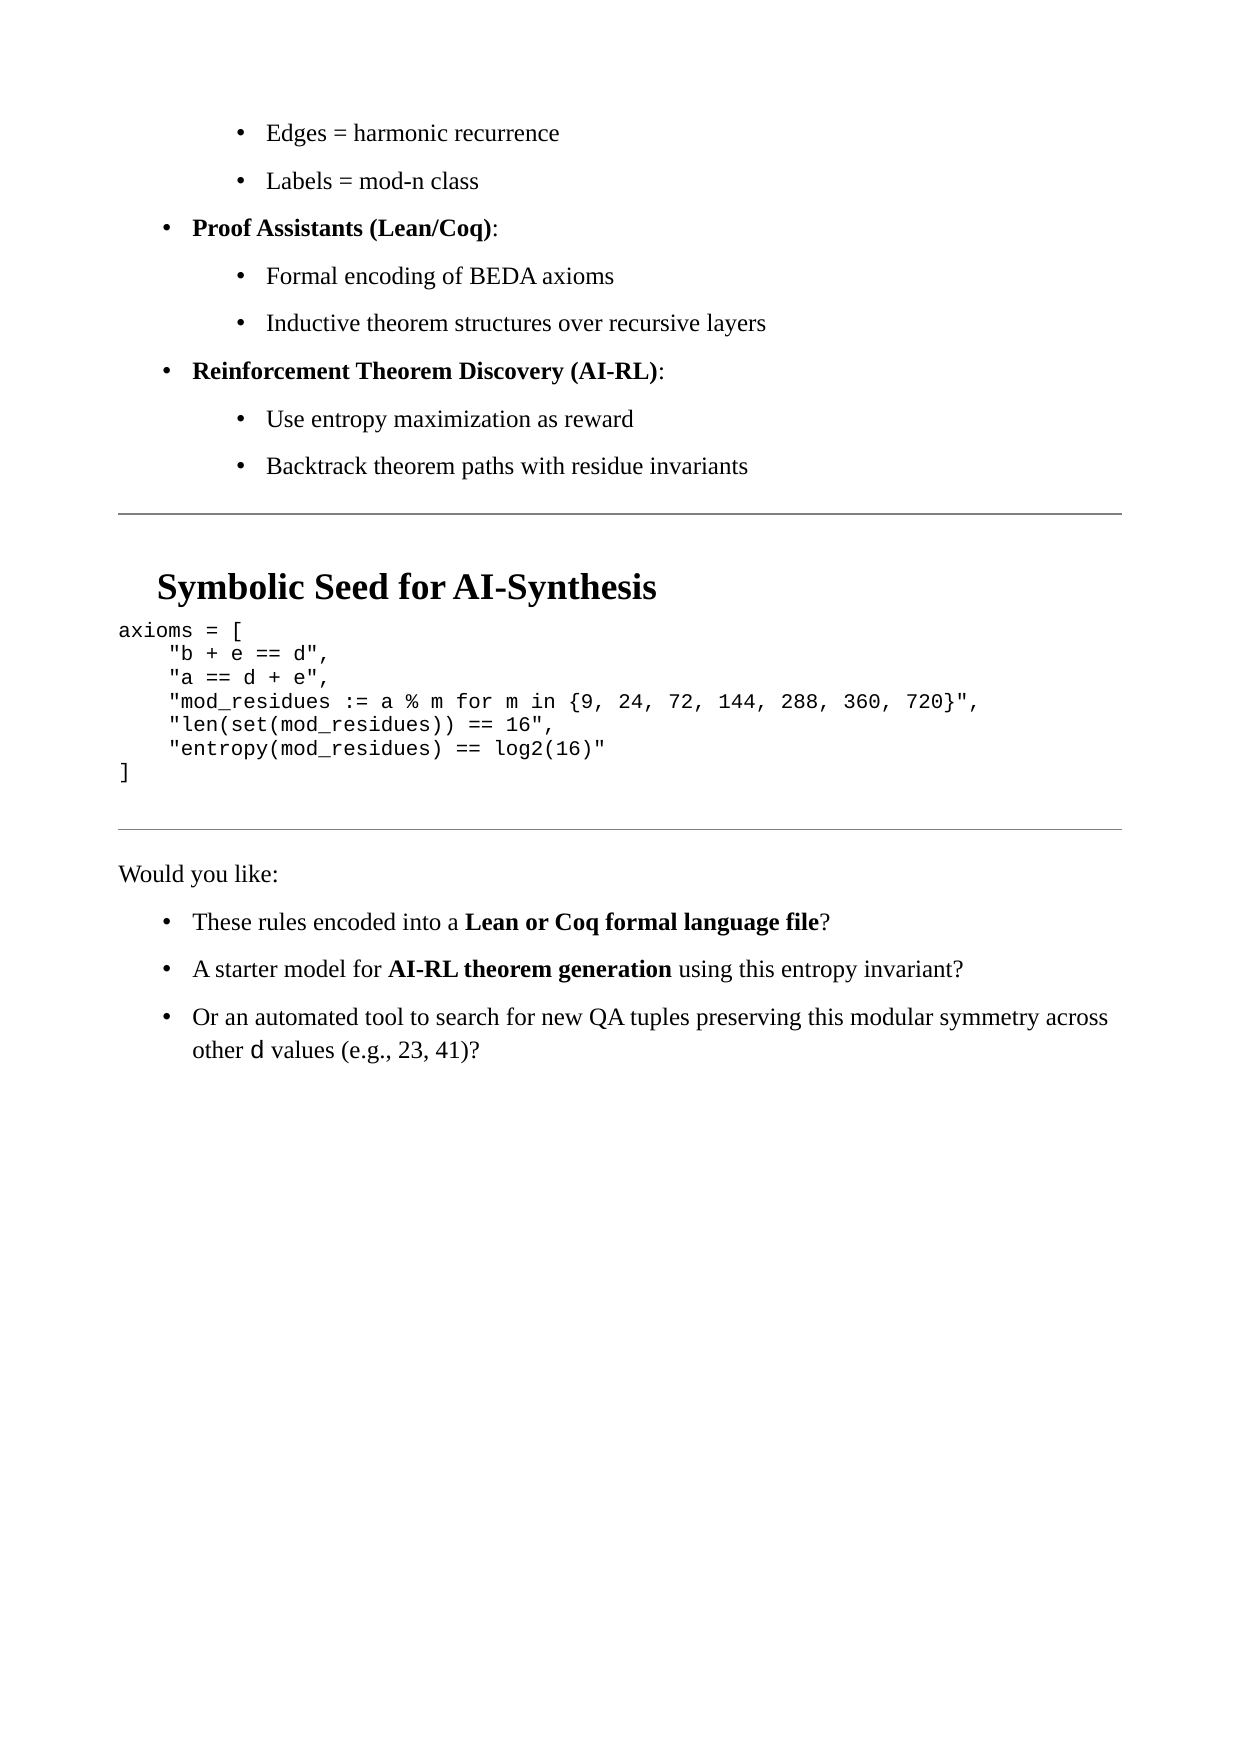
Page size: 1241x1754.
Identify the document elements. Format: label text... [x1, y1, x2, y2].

list Or an automated tool to search for new QA tuples preserving this modular symmetry across other d values (e.g., 23, 41)? [162, 1002, 1122, 1066]
text "b + e == d", [118, 643, 1122, 667]
list Use entropy maximization as reward [236, 404, 1122, 432]
subtitle 🧠 Symbolic Seed for AI-Synthesis [118, 564, 1122, 607]
list These rules encoded into a Lean or Coq formal language file? [162, 907, 1122, 935]
list Inductive theorem structures over recursive layers [236, 308, 1122, 337]
text "len(set(mod_residues)) == 16", [118, 714, 1122, 738]
text ] [118, 762, 1122, 785]
text "a == d + e", [118, 667, 1122, 691]
list Formal encoding of BEDA axioms [236, 261, 1122, 290]
list Proof Assistants (Lean/Coq): [162, 213, 1122, 242]
list Edges = harmonic recurrence [236, 118, 1122, 147]
text "mod_residues := a % m for m in {9, 24, 72, 144, 288, 360, 720}", [118, 691, 1122, 714]
text axioms = [ [118, 620, 1122, 643]
list A starter model for AI-RL theorem generation using this entropy invariant? [162, 954, 1122, 983]
text "entropy(mod_residues) == log2(16)" [118, 738, 1122, 762]
text Would you like: [118, 859, 1122, 888]
list Reinforcement Theorem Discovery (AI-RL): [162, 356, 1122, 385]
list Labels = mod-n class [236, 166, 1122, 194]
list Backtrack theorem paths with residue invariants [236, 451, 1122, 480]
